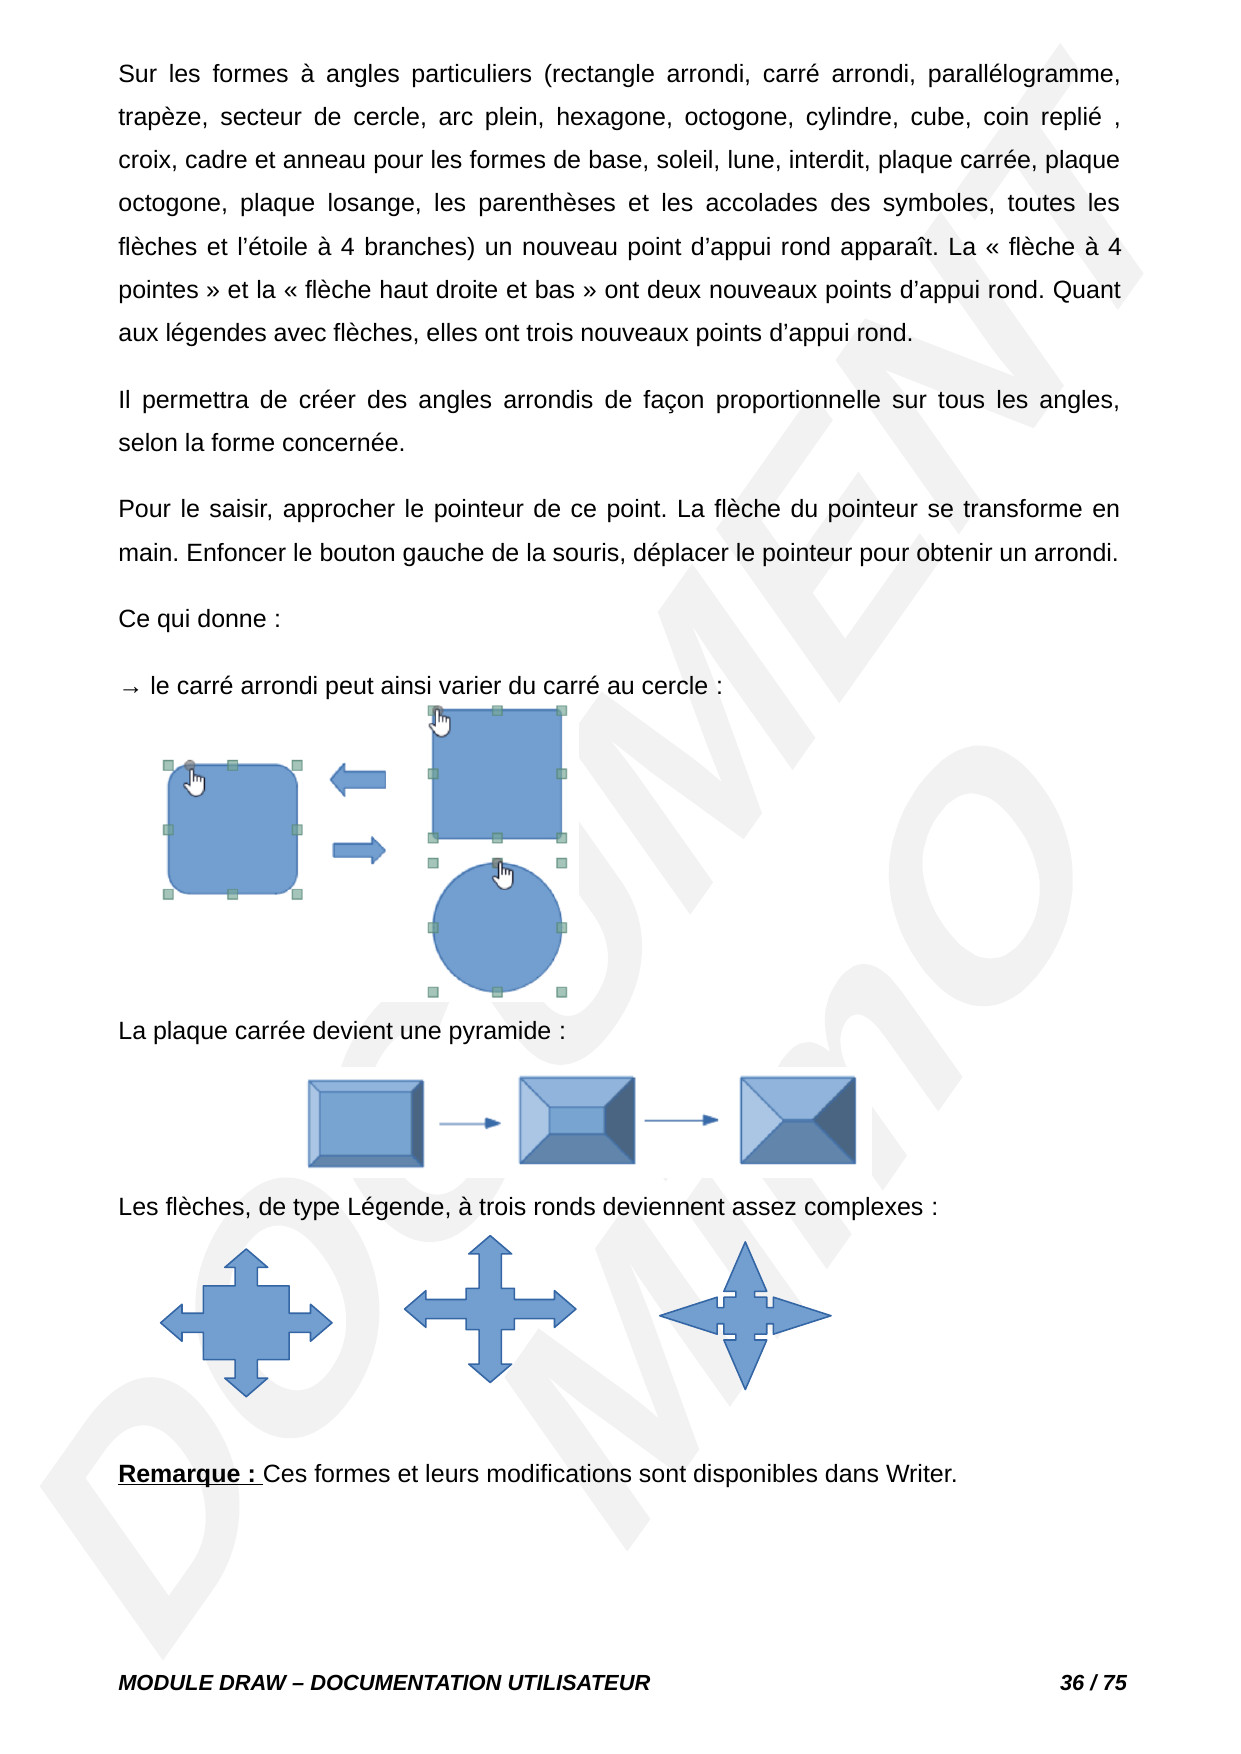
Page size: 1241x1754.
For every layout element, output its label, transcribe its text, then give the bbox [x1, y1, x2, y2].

text Ce qui donne : [118, 604, 1122, 633]
text Les flèches, de type Légende, à trois ronds deviennent assez complexes : [118, 1083, 1122, 1221]
text Remarque : Ces formes et leurs modifications sont disponibles dans Writer. [118, 1459, 1122, 1488]
picture [151, 705, 579, 1002]
text Il permettra de créer des angles arrondis de façon proportionnelle sur tous les angles, selon la forme concernée. [118, 384, 1122, 456]
text La plaque carrée devient une pyramide : [118, 738, 1122, 1045]
text Pour le saisir, approcher le pointeur de ce point. La flèche du pointeur se transforme en main. Enfoncer le bouton gauche de la souris, déplacer le pointeur pour obtenir un arrondi. [118, 494, 1122, 566]
picture [298, 1067, 872, 1178]
text Sur les formes à angles particuliers (rectangle arrondi, carré arrondi, parallélogramme, trapèze, secteur de cercle, arc plein, hexagone, octogone, cylindre, cube, coin replié , croix, cadre et anneau pour les formes de base, soleil, lune, interdit, plaque carrée, plaque octogone, plaque losange, les parenthèses et les accolades des symboles, toutes les flèches et l’étoile à 4 branches) un nouveau point d’appui rond apparaît. La « flèche à 4 pointes » et la « flèche haut droite et bas » ont deux nouveaux points d’appui rond. Quant aux légendes avec flèches, elles ont trois nouveaux points d’appui rond. [118, 59, 1122, 347]
text → le carré arrondi peut ainsi varier du carré au cercle : [118, 671, 1122, 700]
